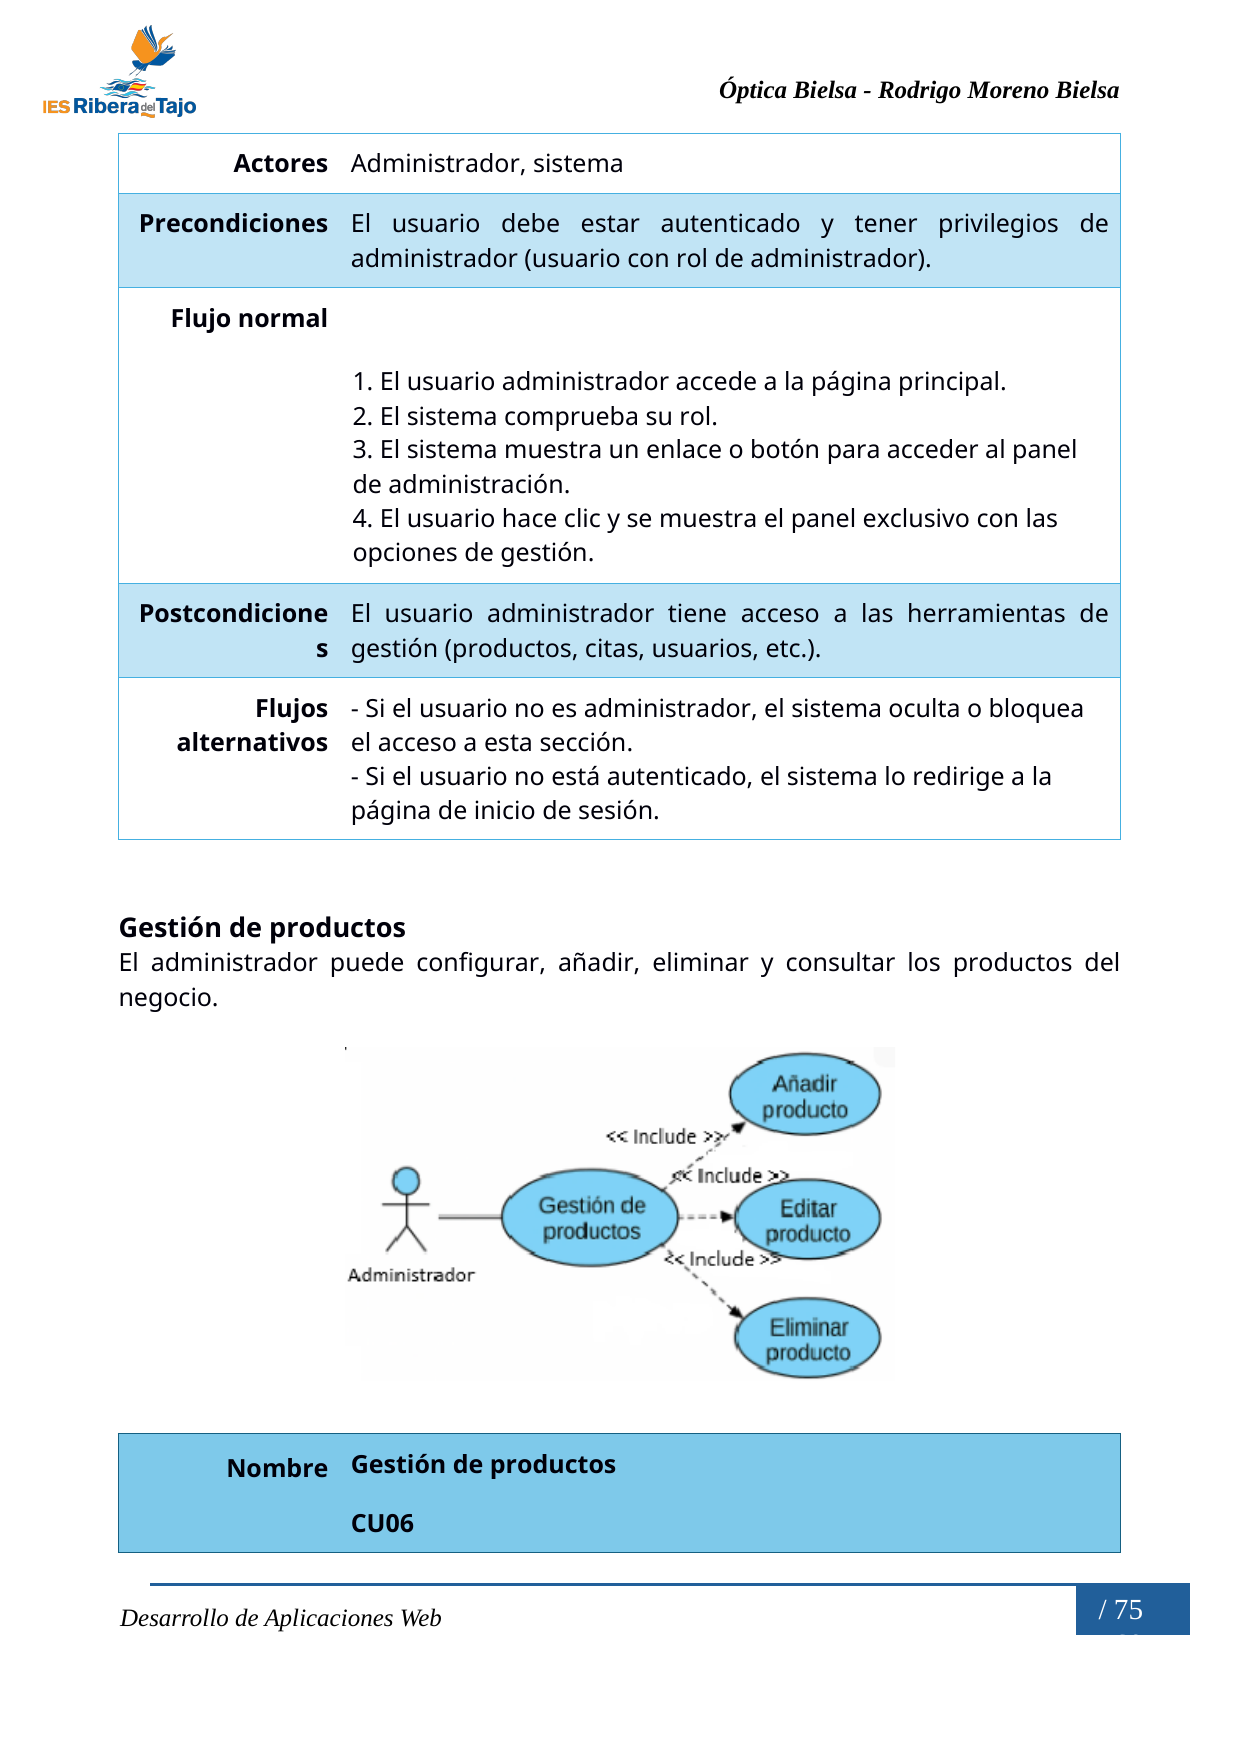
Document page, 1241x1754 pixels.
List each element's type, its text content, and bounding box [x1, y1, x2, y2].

table_cell Flujos alternativos [119, 678, 339, 839]
table_cell Actores [119, 134, 339, 193]
table_cell Postcondiciones [119, 584, 339, 677]
text El administrador puede configurar, añadir, eliminar y consultar los productos del negocio. [118, 945, 1122, 1013]
table_cell - Si el usuario no es administrador, el sistema oculta o bloquea el acceso a esta sección. - Si el usuario no está autenticado, el sistema lo redirige a la página de inicio de sesión. [339, 678, 1120, 839]
text Gestión de productos [118, 908, 1122, 945]
table_header Gestión de productos CU06 [339, 1434, 1120, 1552]
table_cell El usuario administrador tiene acceso a las herramientas de gestión (productos, citas, usuarios, etc.). [339, 584, 1120, 677]
table_header 1. El usuario administrador accede a la página principal. 2. El sistema comprueba su rol. 3. El sistema muestra un enlace o botón para acceder al panel de administración. 4. El usuario hace clic y se muestra el panel exclusivo con las opciones de gestión. [351, 350, 1109, 582]
table_cell [339, 288, 1120, 583]
table_header [351, 288, 361, 350]
table_cell Precondiciones [119, 194, 339, 287]
table_cell Flujo normal [119, 288, 339, 583]
table_cell El usuario debe estar autenticado y tener privilegios de administrador (usuario con rol de administrador). [339, 194, 1120, 287]
table_header Nombre [119, 1434, 339, 1552]
table_cell Administrador, sistema [339, 134, 1120, 193]
